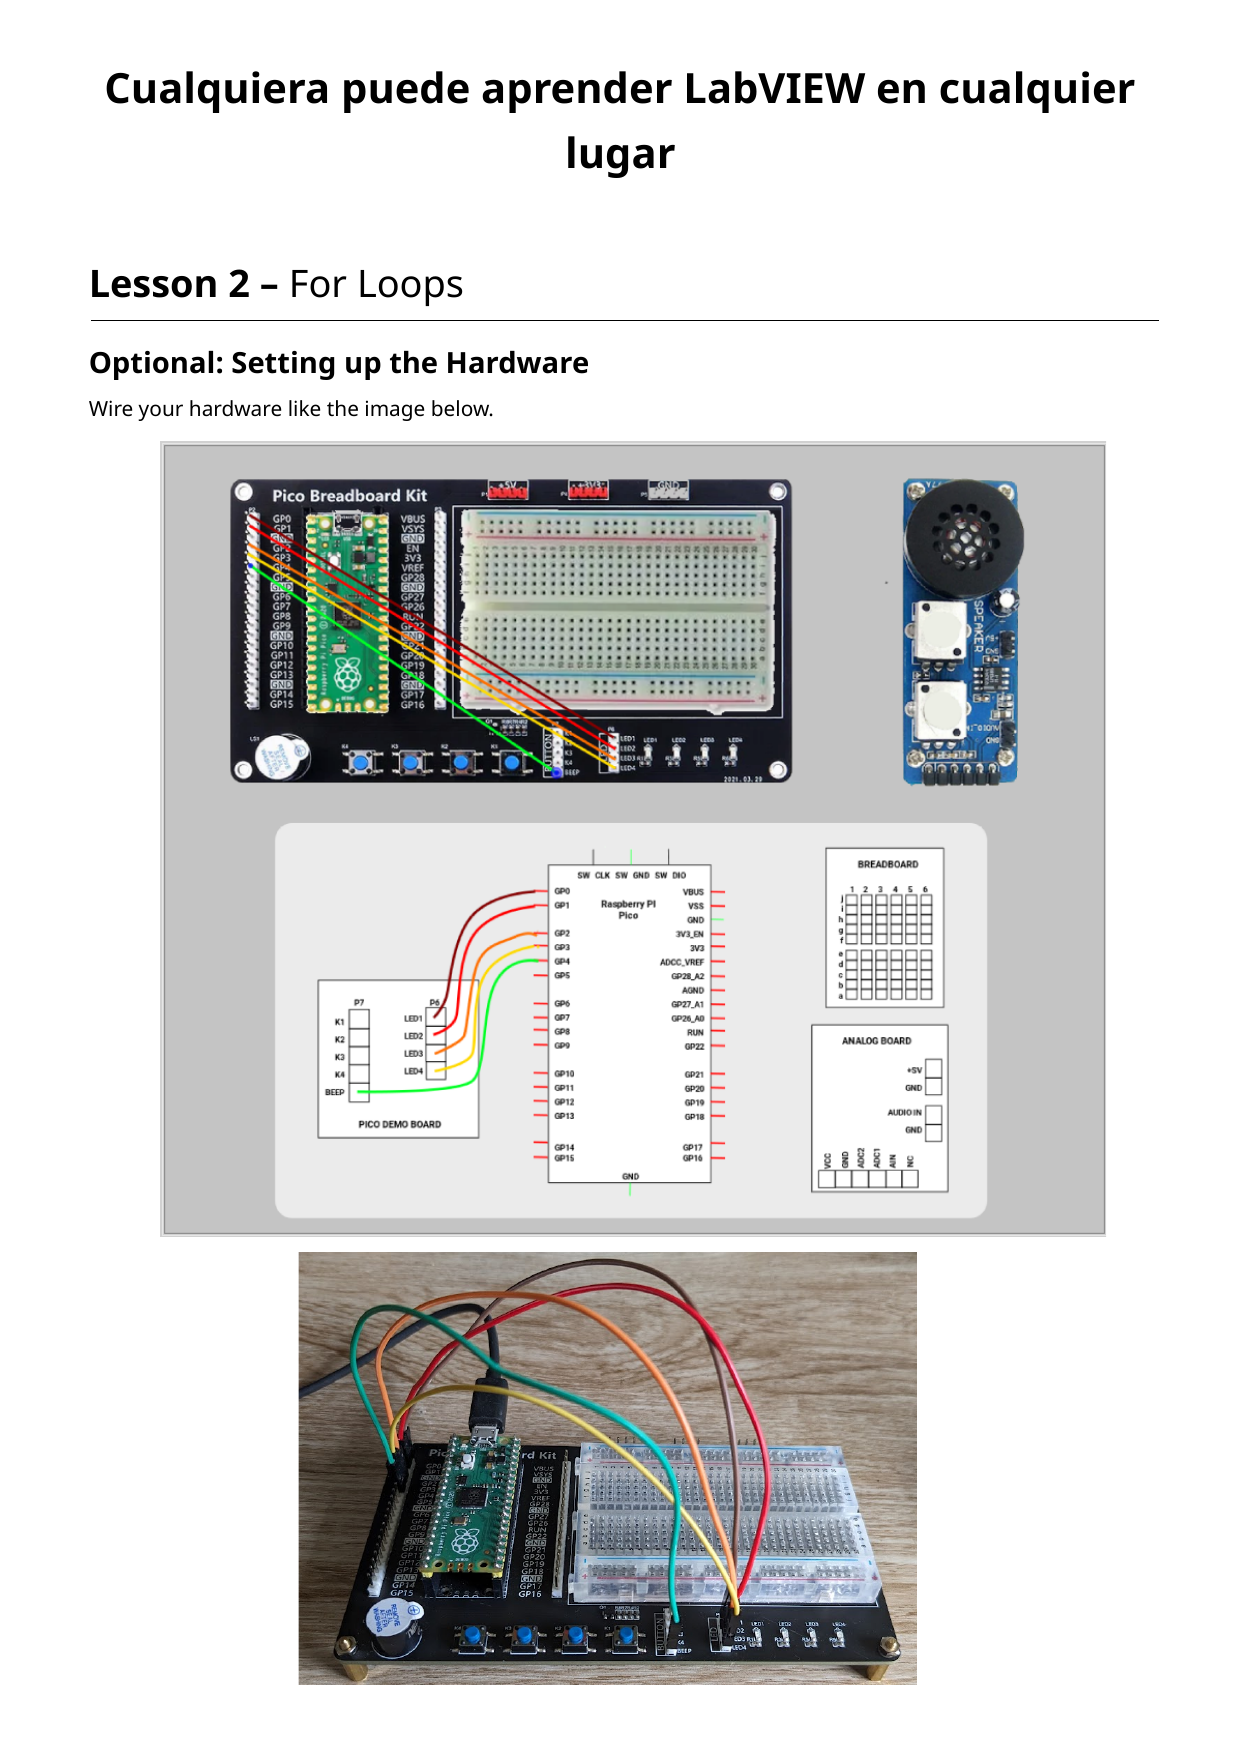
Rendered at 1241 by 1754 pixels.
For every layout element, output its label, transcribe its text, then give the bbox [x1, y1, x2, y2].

text Wire your hardware like the image below. [88, 394, 1152, 423]
picture [160, 441, 1107, 1237]
picture [298, 1252, 917, 1685]
subtitle Optional: Setting up the Hardware [88, 342, 1152, 382]
subtitle Lesson 2 – For Loops [88, 257, 1152, 309]
